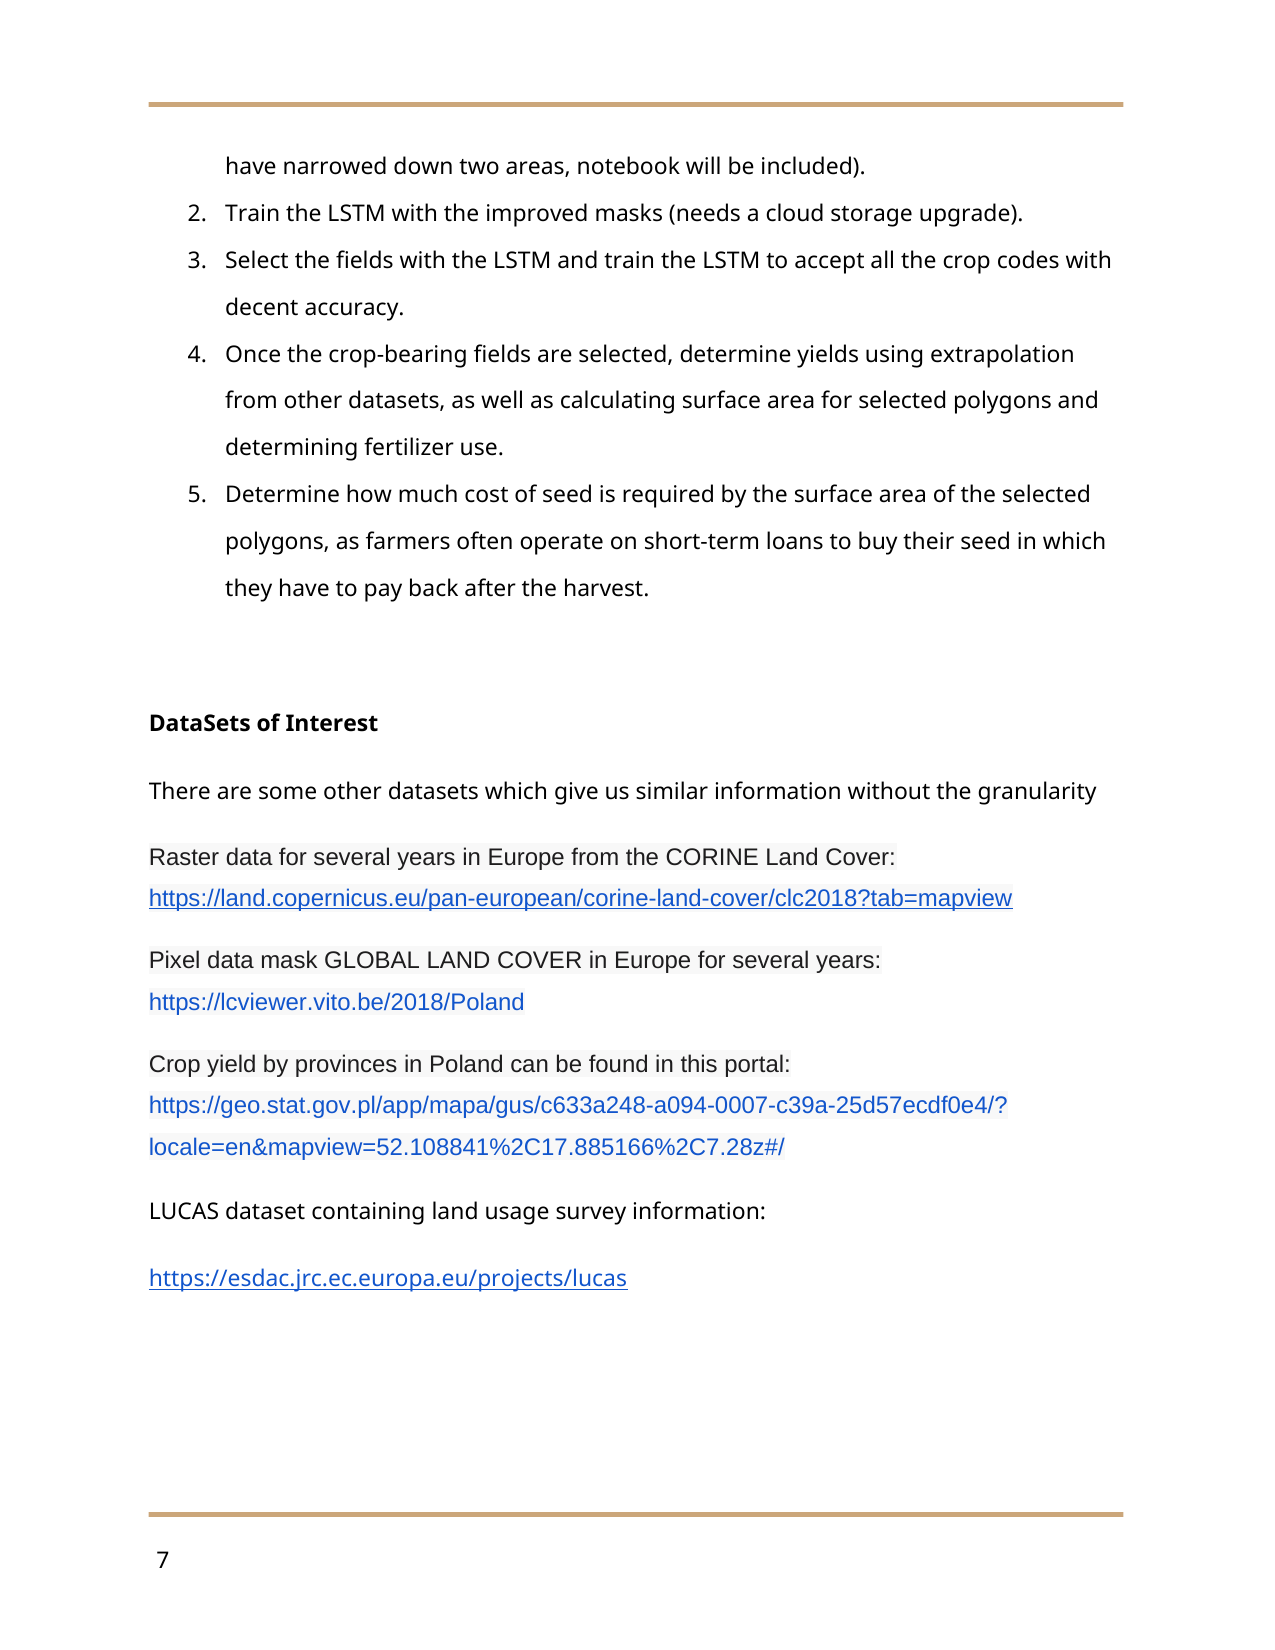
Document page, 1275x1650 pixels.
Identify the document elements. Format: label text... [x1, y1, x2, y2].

list have narrowed down two areas, notebook will be included). [187, 150, 1125, 181]
text Raster data for several years in Europe from the CORINE Land Cover: https://land.copernicus.eu/pan-european/corine-land-cover/clc2018?tab=mapview [148, 843, 1125, 912]
list Determine how much cost of seed is required by the surface area of the selected polygons, as farmers often operate on short-term loans to buy their seed in which they have to pay back after the harvest. [187, 478, 1125, 603]
picture [148, 102, 1124, 107]
text DataSets of Interest [148, 707, 1125, 738]
text Crop yield by provinces in Poland can be found in this portal: https://geo.stat.gov.pl/app/mapa/gus/c633a248-a094-0007-c39a-25d57ecdf0e4/?locale=en&mapview=52.108841%2C17.885166%2C7.28z#/ [148, 1050, 1125, 1160]
picture [148, 1512, 1124, 1517]
text https://esdac.jrc.ec.europa.eu/projects/lucas [148, 1262, 1125, 1294]
text LUCAS dataset containing land usage survey information: [148, 1195, 1125, 1226]
text There are some other datasets which give us similar information without the granularity [148, 775, 1125, 806]
list Select the fields with the LSTM and train the LSTM to accept all the crop codes with decent accuracy. [187, 244, 1125, 322]
text Pixel data mask GLOBAL LAND COVER in Europe for several years: https://lcviewer.vito.be/2018/Poland [148, 946, 1125, 1015]
list Train the LSTM with the improved masks (needs a cloud storage upgrade). [187, 197, 1125, 228]
list Once the crop-bearing fields are selected, determine yields using extrapolation from other datasets, as well as calculating surface area for selected polygons and determining fertilizer use. [187, 337, 1125, 462]
